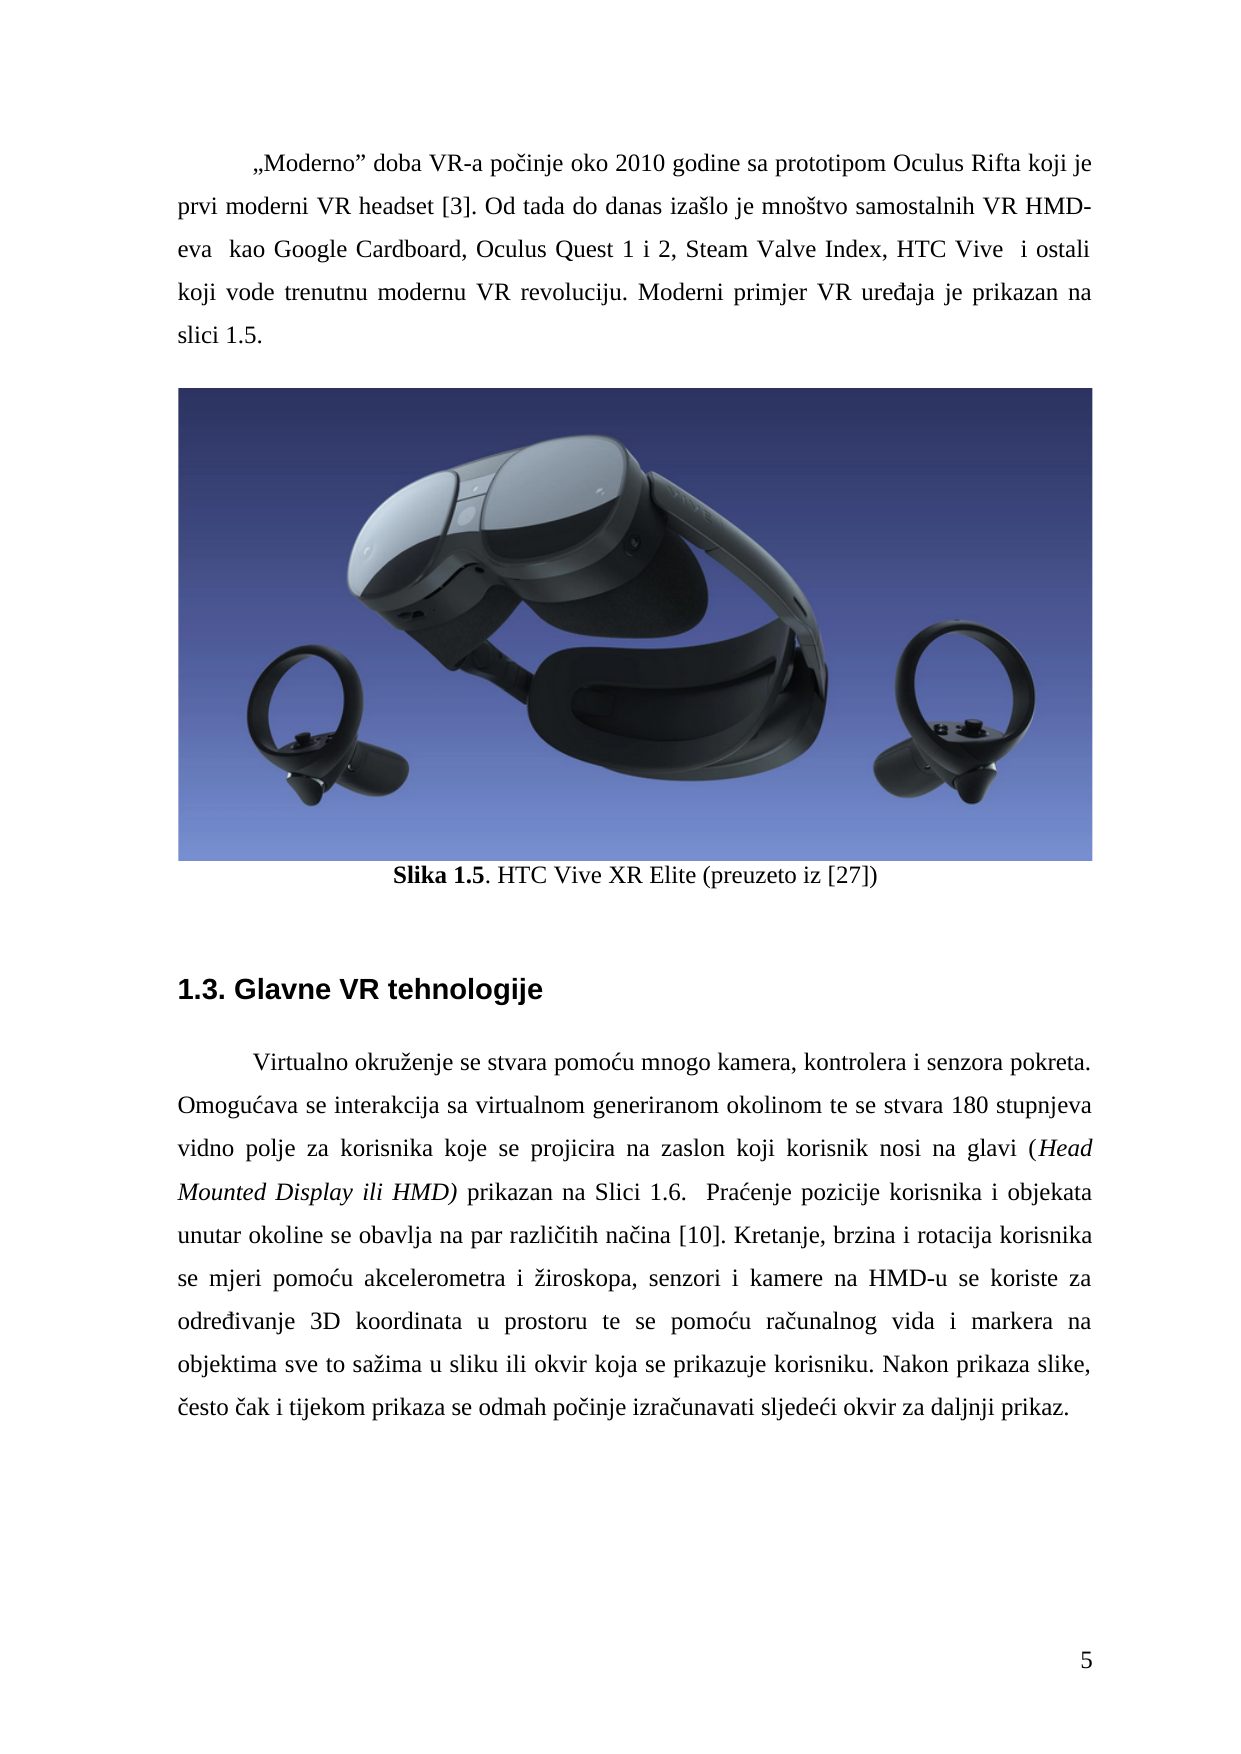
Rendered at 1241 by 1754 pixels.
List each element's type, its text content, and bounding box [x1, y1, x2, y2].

text Virtualno okruženje se stvara pomoću mnogo kamera, kontrolera i senzora pokreta. Omogućava se interakcija sa virtualnom generiranom okolinom te se stvara 180 stupnjeva vidno polje za korisnika koje se projicira na zaslon koji korisnik nosi na glavi (Head Mounted Display ili HMD) prikazan na Slici 1.6. Praćenje pozicije korisnika i objekata unutar okoline se obavlja na par različitih načina [10]. Kretanje, brzina i rotacija korisnika se mjeri pomoću akcelerometra i žiroskopa, senzori i kamere na HMD-u se koriste za određivanje 3D koordinata u prostoru te se pomoću računalnog vida i markera na objektima sve to sažima u sliku ili okvir koja se prikazuje korisniku. Nakon prikaza slike, često čak i tijekom prikaza se odmah počinje izračunavati sljedeći okvir za daljnji prikaz. [177, 1047, 1092, 1421]
picture [178, 388, 1093, 861]
subtitle 1.3. Glavne VR tehnologije [177, 972, 1092, 1005]
text „Moderno” doba VR-a počinje oko 2010 godine sa prototipom Oculus Rifta koji je prvi moderni VR headset [3]. Od tada do danas izašlo je mnoštvo samostalnih VR HMD-eva kao Google Cardboard, Oculus Quest 1 i 2, Steam Valve Index, HTC Vive i ostali koji vode trenutnu modernu VR revoluciju. Moderni primjer VR uređaja je prikazan na slici 1.5. [177, 148, 1092, 349]
text Slika 1.5. HTC Vive XR Elite (preuzeto iz [27]) [177, 389, 1093, 889]
